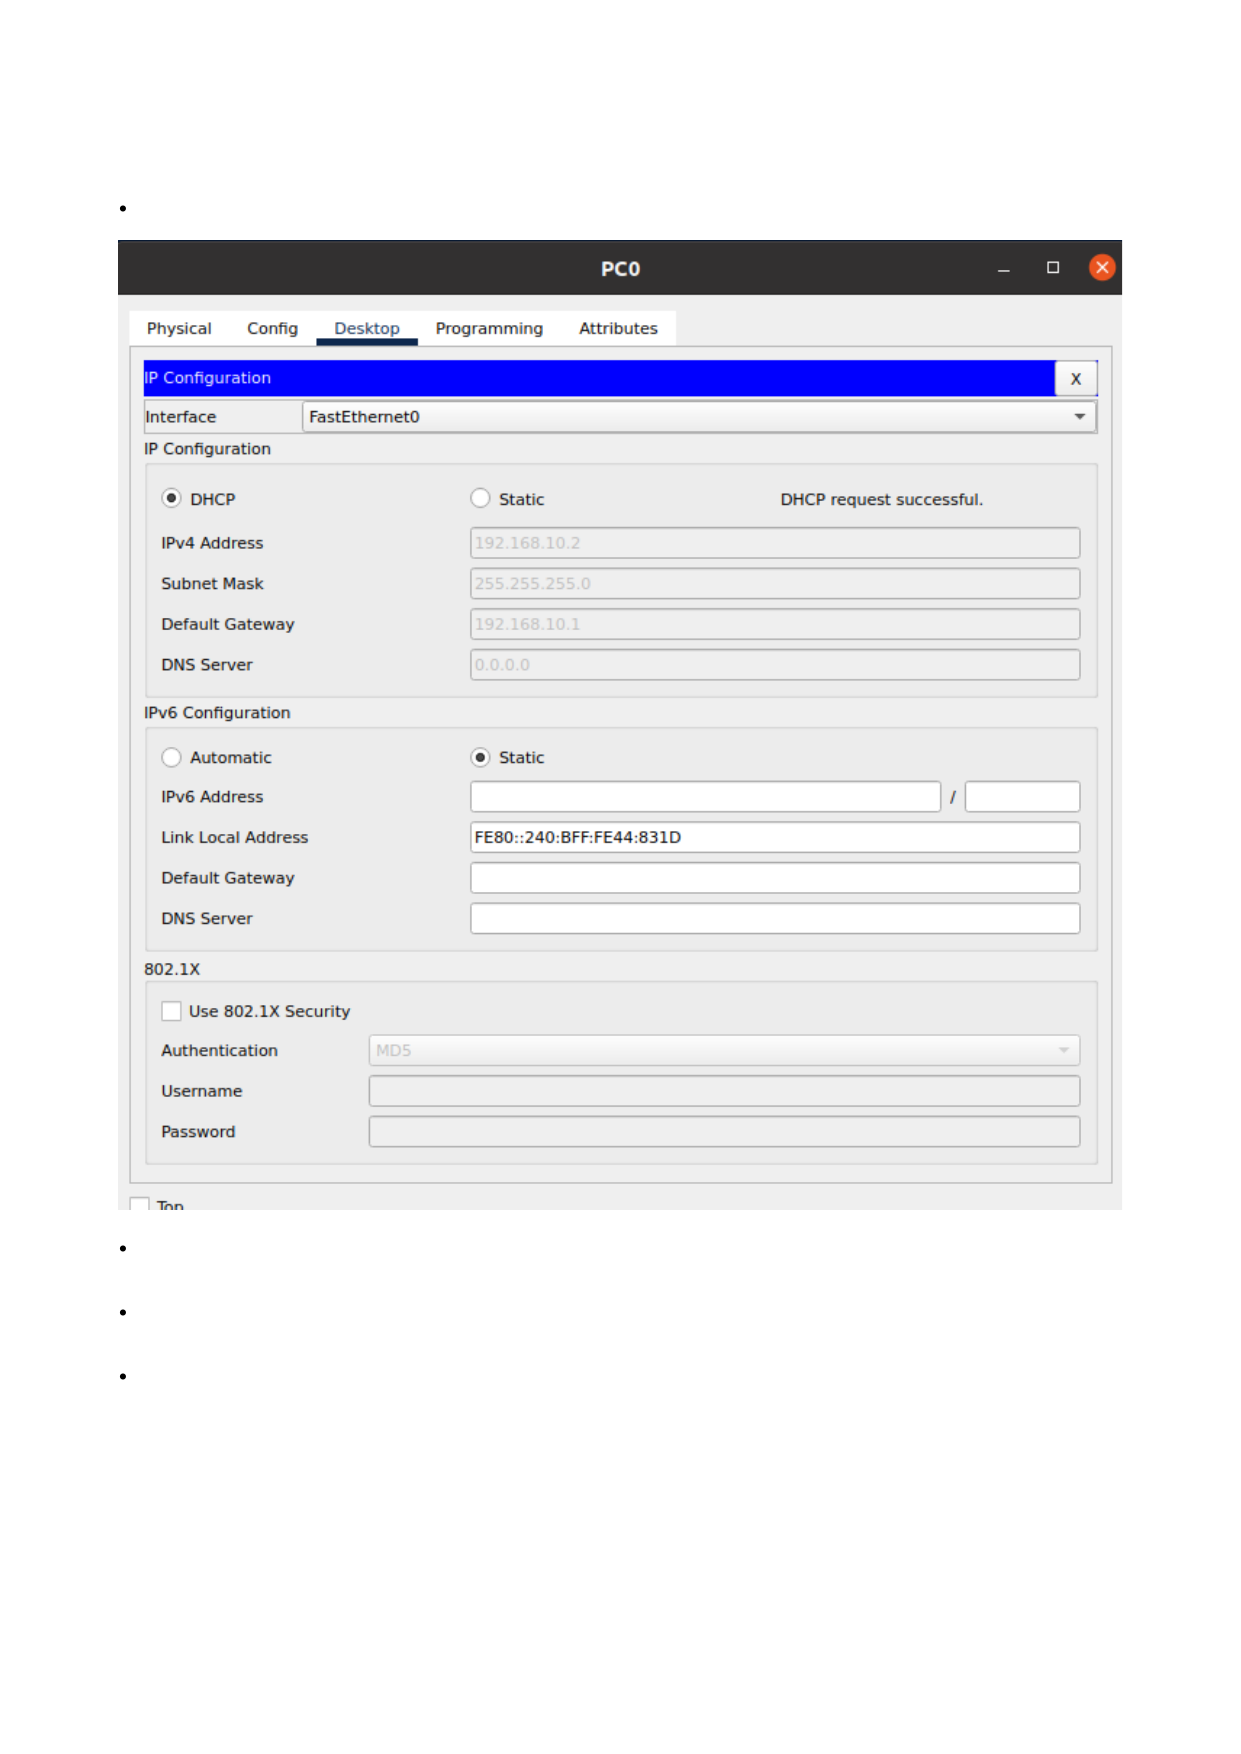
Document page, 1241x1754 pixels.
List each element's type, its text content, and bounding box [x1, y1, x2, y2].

text . [118, 1210, 1122, 1259]
picture [118, 240, 1123, 1210]
text . [118, 1280, 1122, 1323]
text . [118, 176, 1122, 219]
text . [118, 1344, 1122, 1388]
